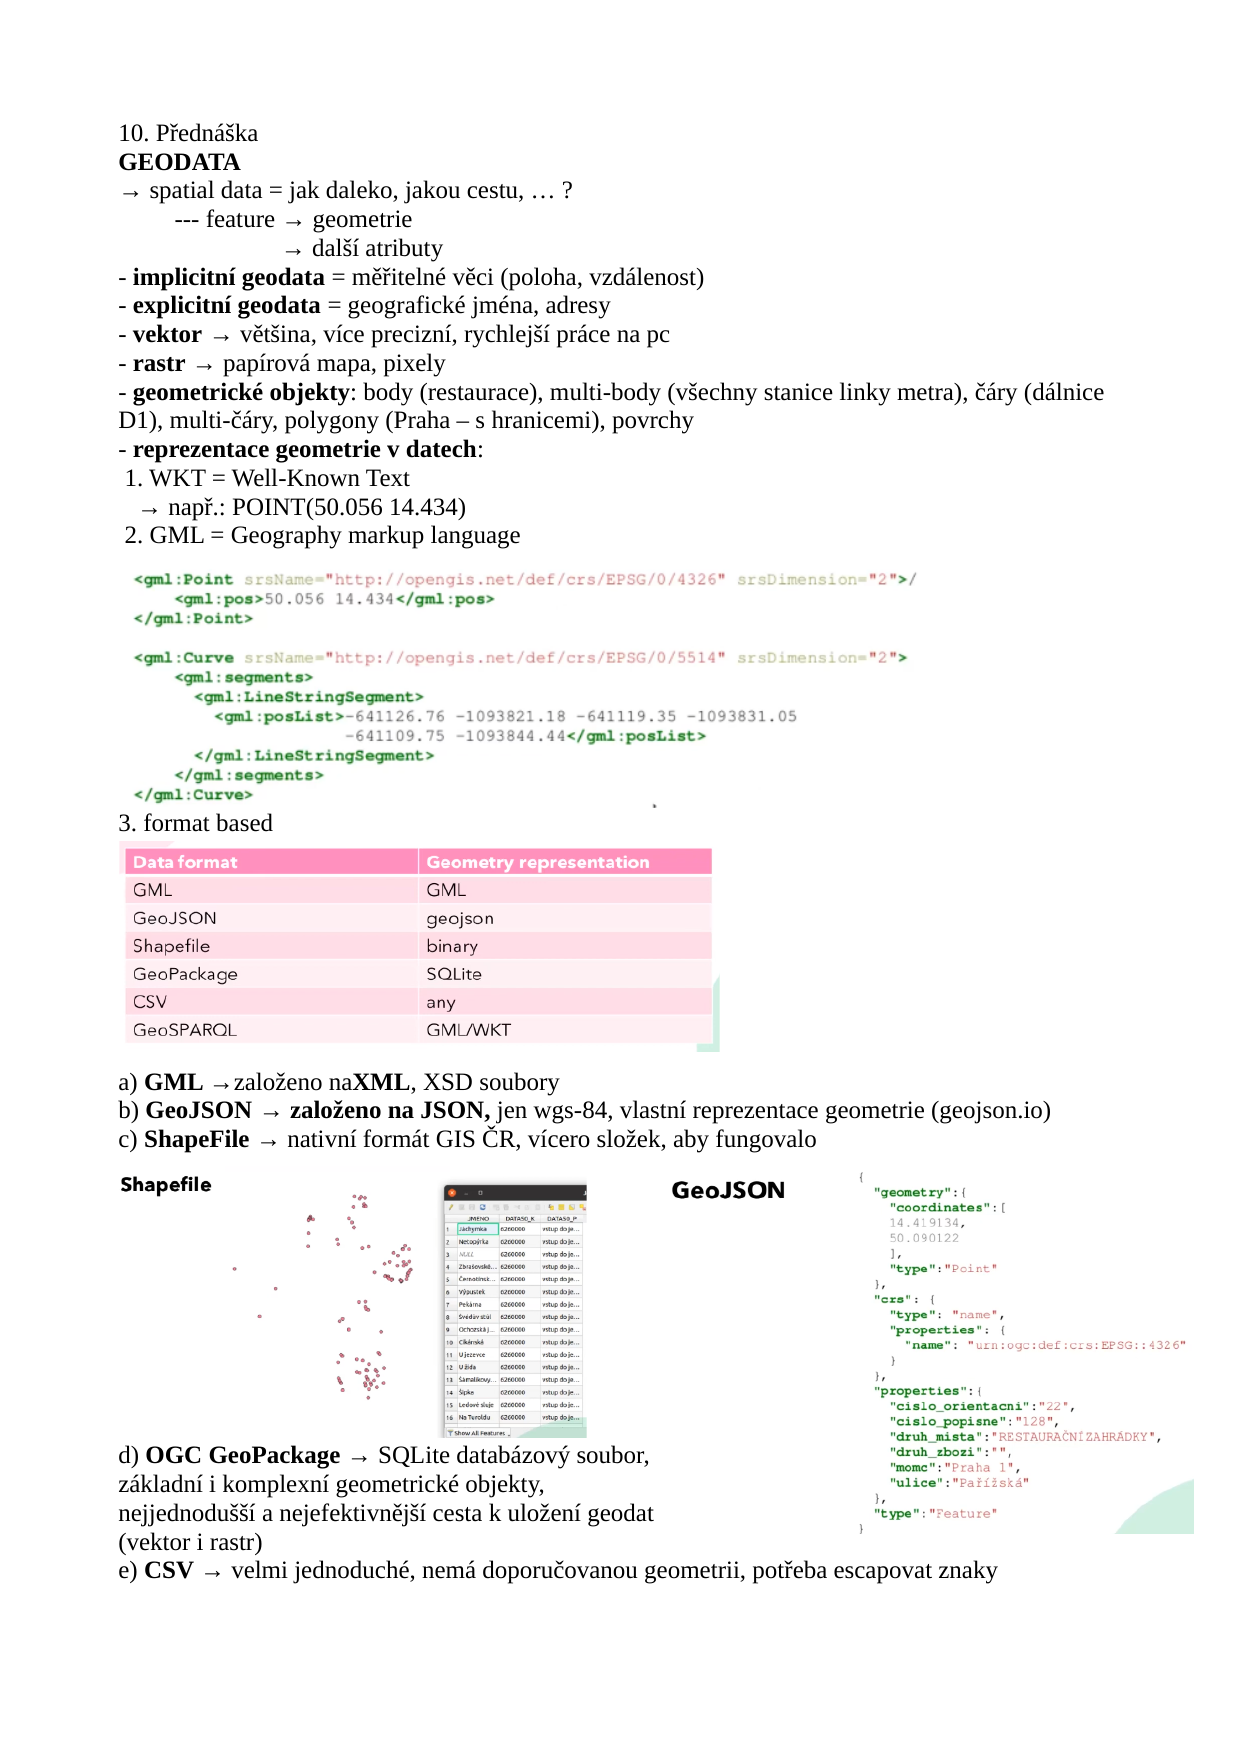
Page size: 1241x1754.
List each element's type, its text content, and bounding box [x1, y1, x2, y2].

text b) GeoJSON → založeno na JSON, jen wgs-84, vlastní reprezentace geometrie (geojson.io) [118, 1096, 1122, 1124]
text - geometrické objekty: body (restaurace), multi-body (všechny stanice linky metra), čáry (dálnice D1), multi-čáry, polygony (Praha – s hranicemi), povrchy [118, 377, 1122, 434]
text GEODATA → spatial data = jak daleko, jakou cestu, … ? --- feature → geometrie → další atributy [118, 147, 1122, 262]
text - explicitní geodata = geografické jména, adresy [118, 291, 1122, 319]
text - rastr → papírová mapa, pixely [118, 348, 1122, 377]
text - vektor → většina, více precizní, rychlejší práce na pc [118, 319, 1122, 348]
text - implicitní geodata = měřitelné věci (poloha, vzdálenost) [118, 262, 1122, 291]
picture [118, 1164, 587, 1438]
text 2. GML = Geography markup language [118, 521, 1122, 549]
text c) ShapeFile → nativní formát GIS ČR, vícero složek, aby fungovalo [118, 1124, 1122, 1153]
text e) CSV → velmi jednoduché, nemá doporučovanou geometrii, potřeba escapovat znaky [118, 1556, 1122, 1584]
text 3. format based [118, 808, 1122, 837]
text - reprezentace geometrie v datech: 1. WKT = Well-Known Text → např.: POINT(50.056 14.434) [118, 434, 1122, 521]
picture [125, 557, 952, 808]
picture [667, 1168, 1194, 1534]
text d) OGC GeoPackage → SQLite databázový soubor, základní i komplexní geometrické objekty, nejjednodušší a nejefektivnější cesta k uložení geodat (vektor i rastr) [118, 1441, 1122, 1556]
text 10. Přednáška [118, 118, 1122, 147]
text a) GML →založeno naXML, XSD soubory [118, 1038, 1122, 1096]
picture [119, 841, 720, 1052]
